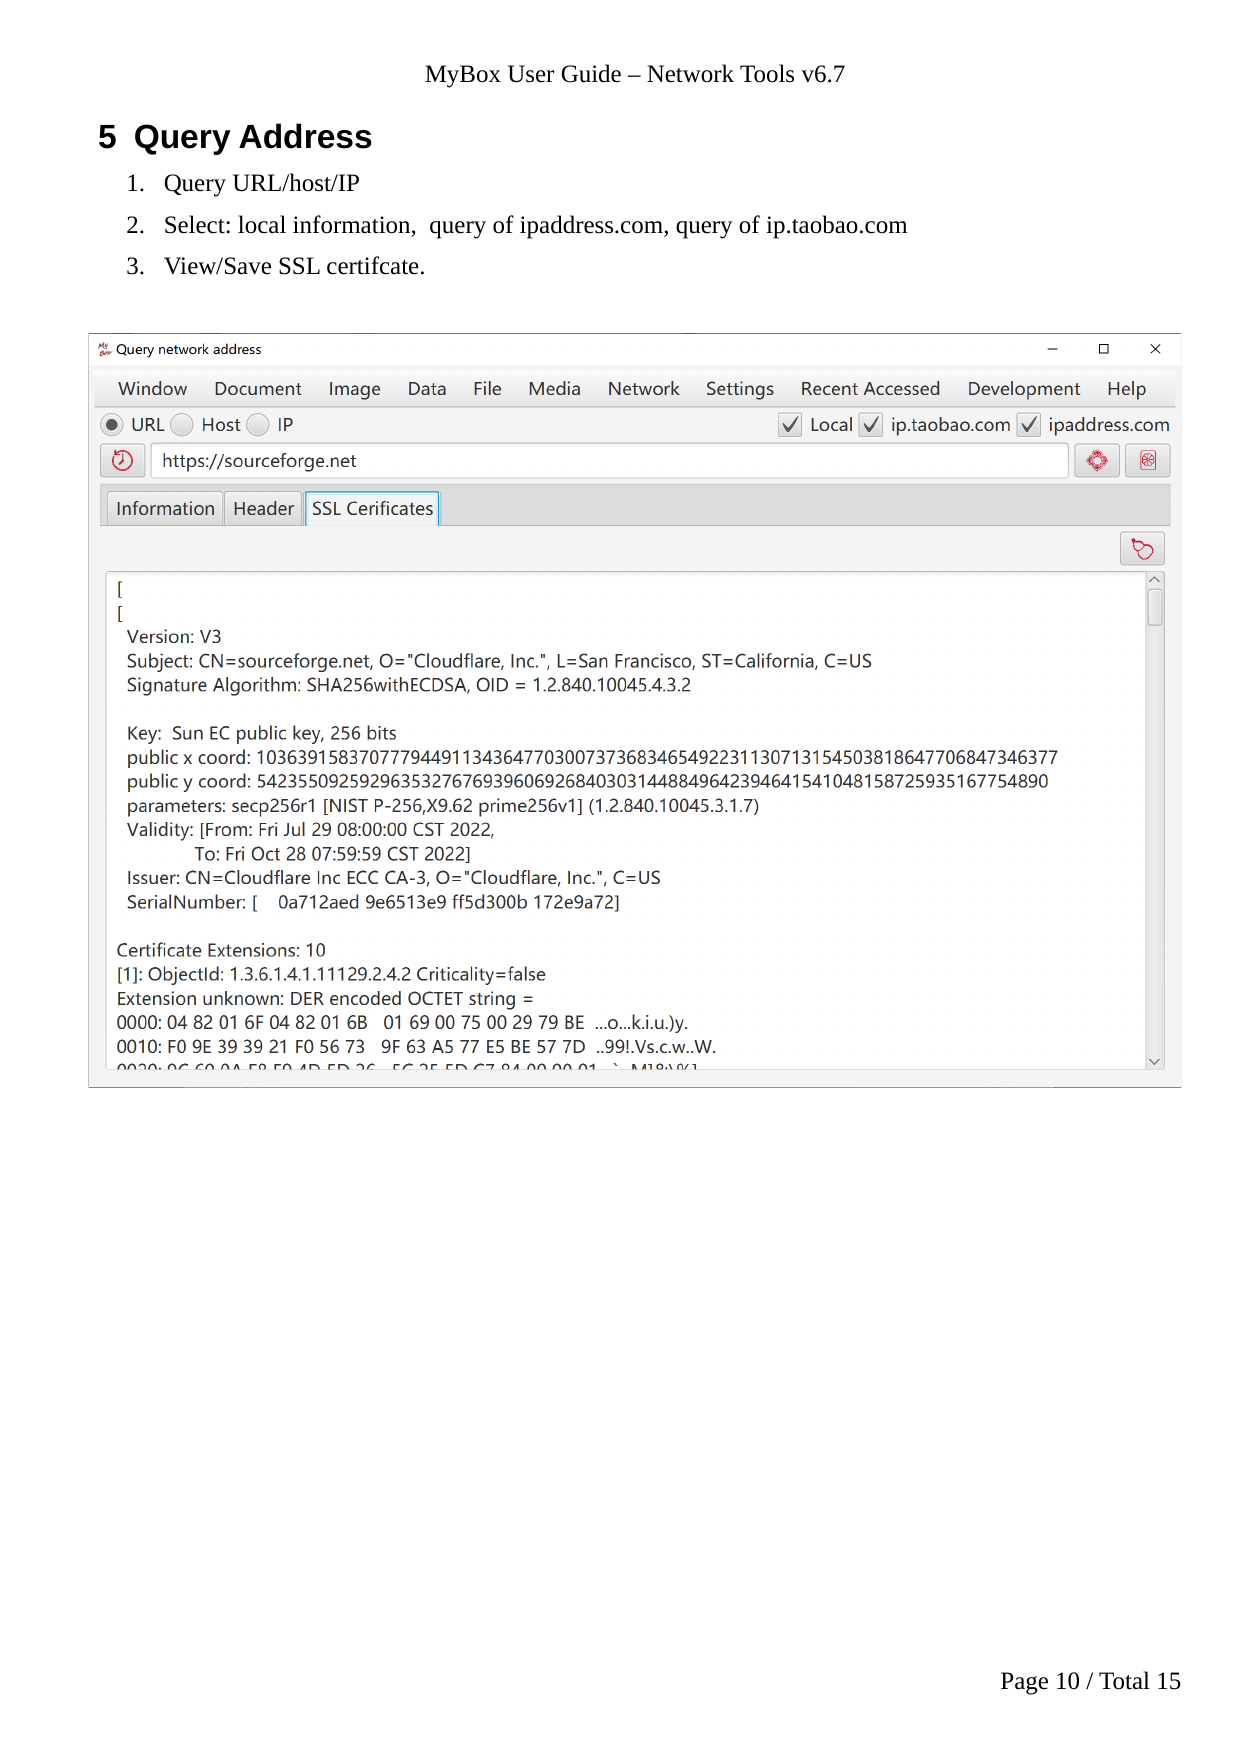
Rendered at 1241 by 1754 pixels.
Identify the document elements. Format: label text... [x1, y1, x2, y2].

subtitle Query Address [88, 117, 1181, 156]
picture [88, 333, 1182, 1088]
list Select: local information, query of ipaddress.com, query of ip.taobao.com [126, 210, 1181, 238]
list View/Save SSL certifcate. [126, 251, 1181, 280]
list Query URL/host/IP [126, 168, 1181, 197]
